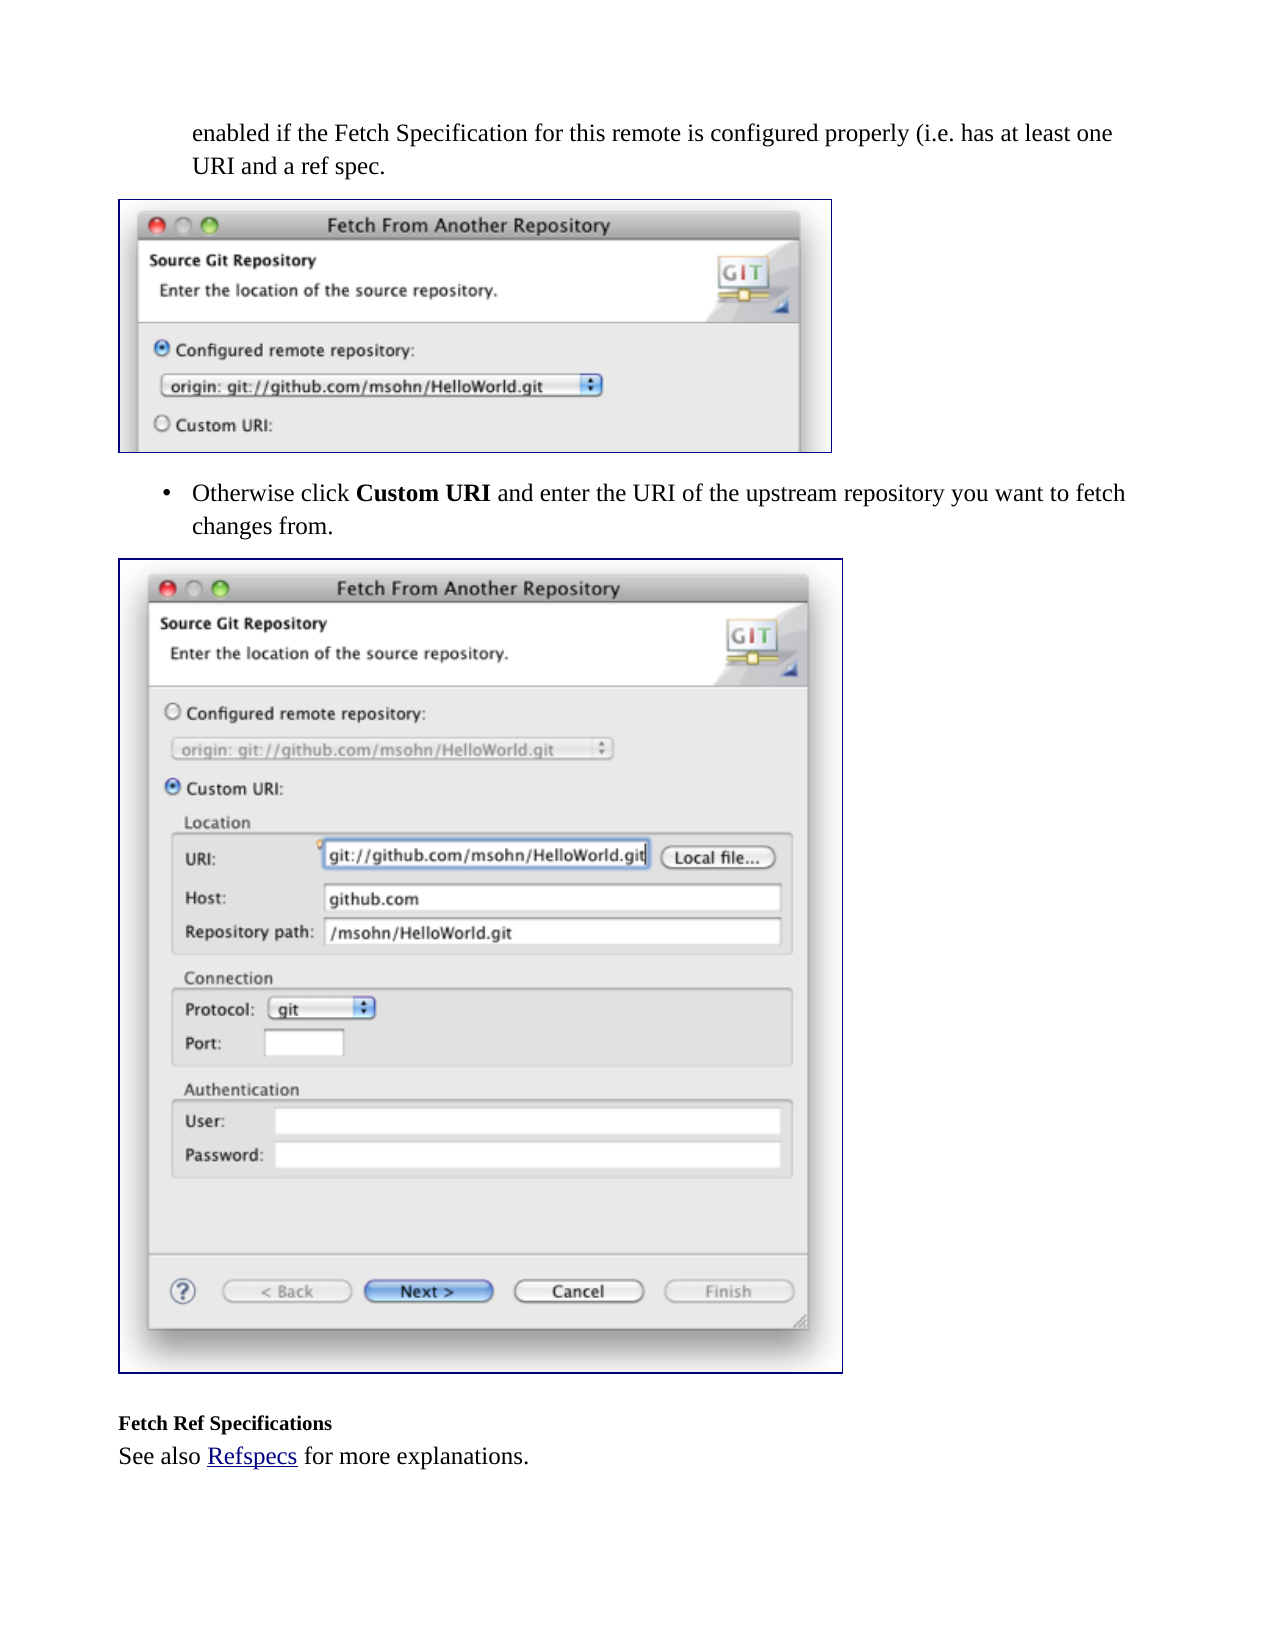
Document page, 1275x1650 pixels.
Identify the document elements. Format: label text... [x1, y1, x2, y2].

picture [120, 560, 842, 1372]
list Otherwise click Custom URI and enter the URI of the upstream repository you want to fetch changes from. [162, 478, 1157, 539]
list enabled if the Fetch Specification for this remote is configured properly (i.e. has at least one URI and a ref spec. [162, 118, 1157, 180]
text See also Refspecs for more explanations. [118, 1441, 1157, 1470]
picture [120, 200, 831, 452]
subtitle Fetch Ref Specifications [118, 1411, 1157, 1435]
